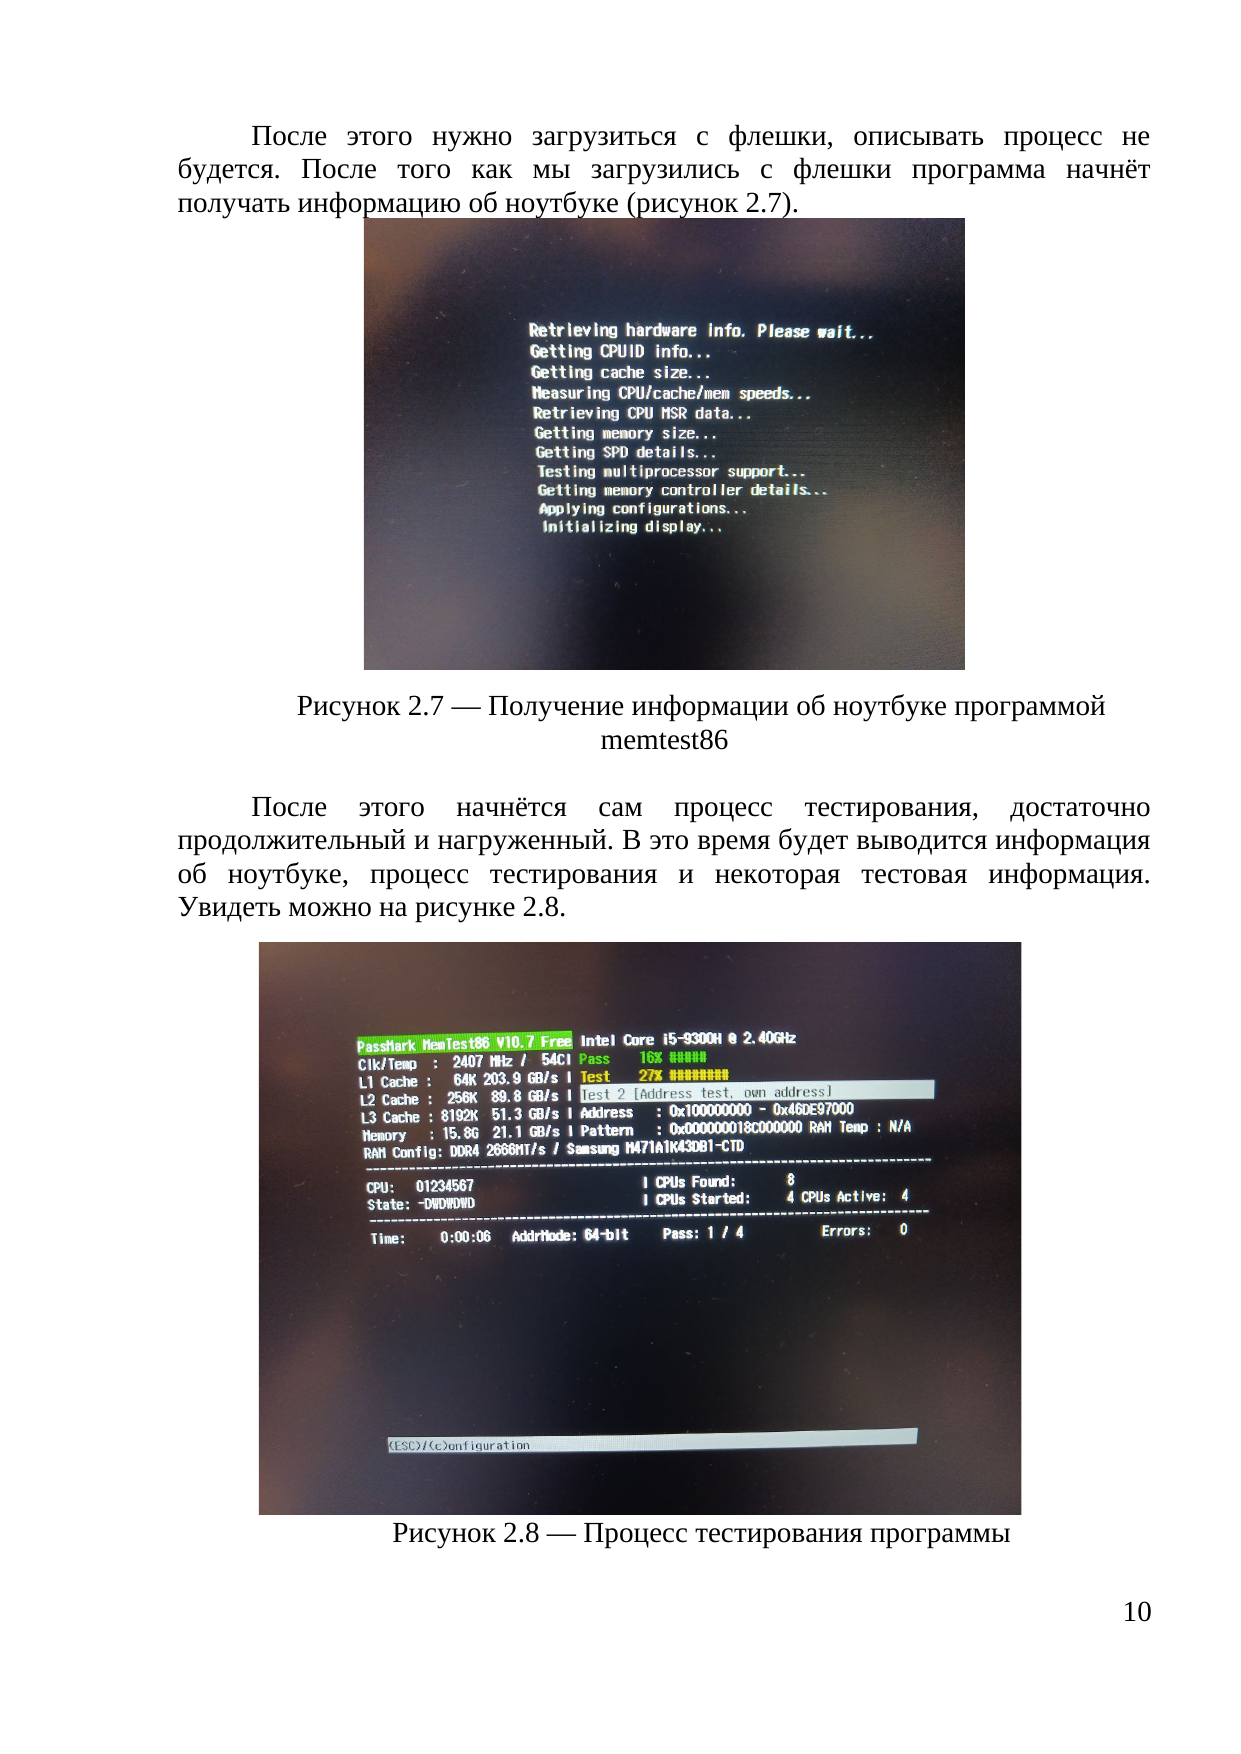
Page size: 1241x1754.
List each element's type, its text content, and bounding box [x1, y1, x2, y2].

text Рисунок 2.8 — Процесс тестирования программы [177, 1493, 1152, 1548]
picture [363, 218, 965, 670]
text После этого начнётся сам процесс тестирования, достаточно продолжительный и нагруженный. В это время будет выводится информация об ноутбуке, процесс тестирования и некоторая тестовая информация. Увидеть можно на рисунке 2.8. [177, 789, 1152, 923]
text После этого нужно загрузиться с флешки, описывать процесс не будется. После того как мы загрузились с флешки программа начнёт получать информацию об ноутбуке (рисунок 2.7). [177, 118, 1152, 219]
text Рисунок 2.7 — Получение информации об ноутбуке программой memtest86 [177, 688, 1152, 755]
picture [258, 942, 1022, 1515]
